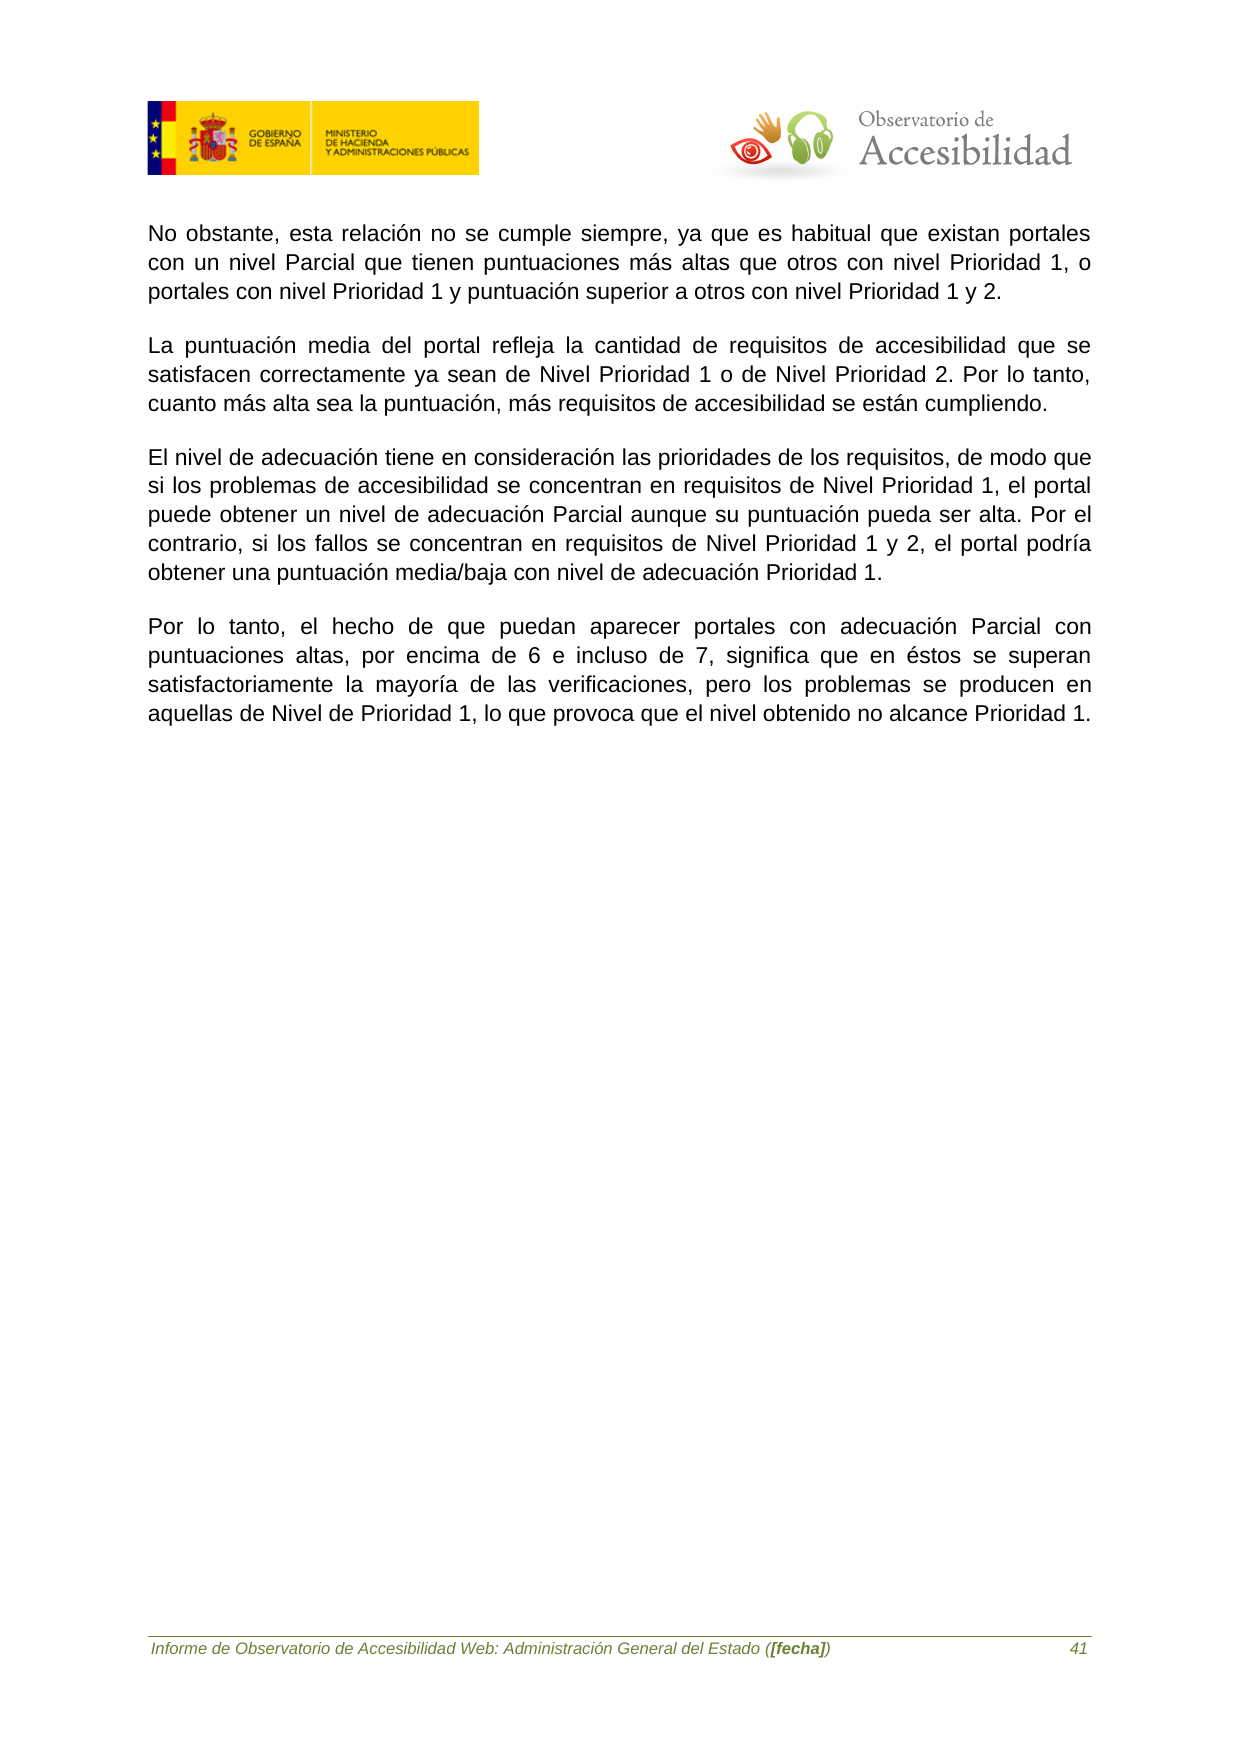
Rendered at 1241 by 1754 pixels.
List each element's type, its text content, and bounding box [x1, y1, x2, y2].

text La puntuación media del portal refleja la cantidad de requisitos de accesibilidad que se satisfacen correctamente ya sean de Nivel Prioridad 1 o de Nivel Prioridad 2. Por lo tanto, cuanto más alta sea la puntuación, más requisitos de accesibilidad se están cumpliendo. [148, 332, 1092, 416]
text Por lo tanto, el hecho de que puedan aparecer portales con adecuación Parcial con puntuaciones altas, por encima de 6 e incluso de 7, significa que en éstos se superan satisfactoriamente la mayoría de las verificaciones, pero los problemas se producen en aquellas de Nivel de Prioridad 1, lo que provoca que el nivel obtenido no alcance Prioridad 1. [148, 613, 1092, 726]
text El nivel de adecuación tiene en consideración las prioridades de los requisitos, de modo que si los problemas de accesibilidad se concentran en requisitos de Nivel Prioridad 1, el portal puede obtener un nivel de adecuación Parcial aunque su puntuación pueda ser alta. Por el contrario, si los fallos se concentran en requisitos de Nivel Prioridad 1 y 2, el portal podría obtener una puntuación media/baja con nivel de adecuación Prioridad 1. [148, 443, 1092, 586]
text No obstante, esta relación no se cumple siempre, ya que es habitual que existan portales con un nivel Parcial que tienen puntuaciones más altas que otros con nivel Prioridad 1, o portales con nivel Prioridad 1 y puntuación superior a otros con nivel Prioridad 1 y 2. [148, 220, 1092, 304]
picture [147, 101, 479, 175]
picture [710, 102, 1086, 185]
